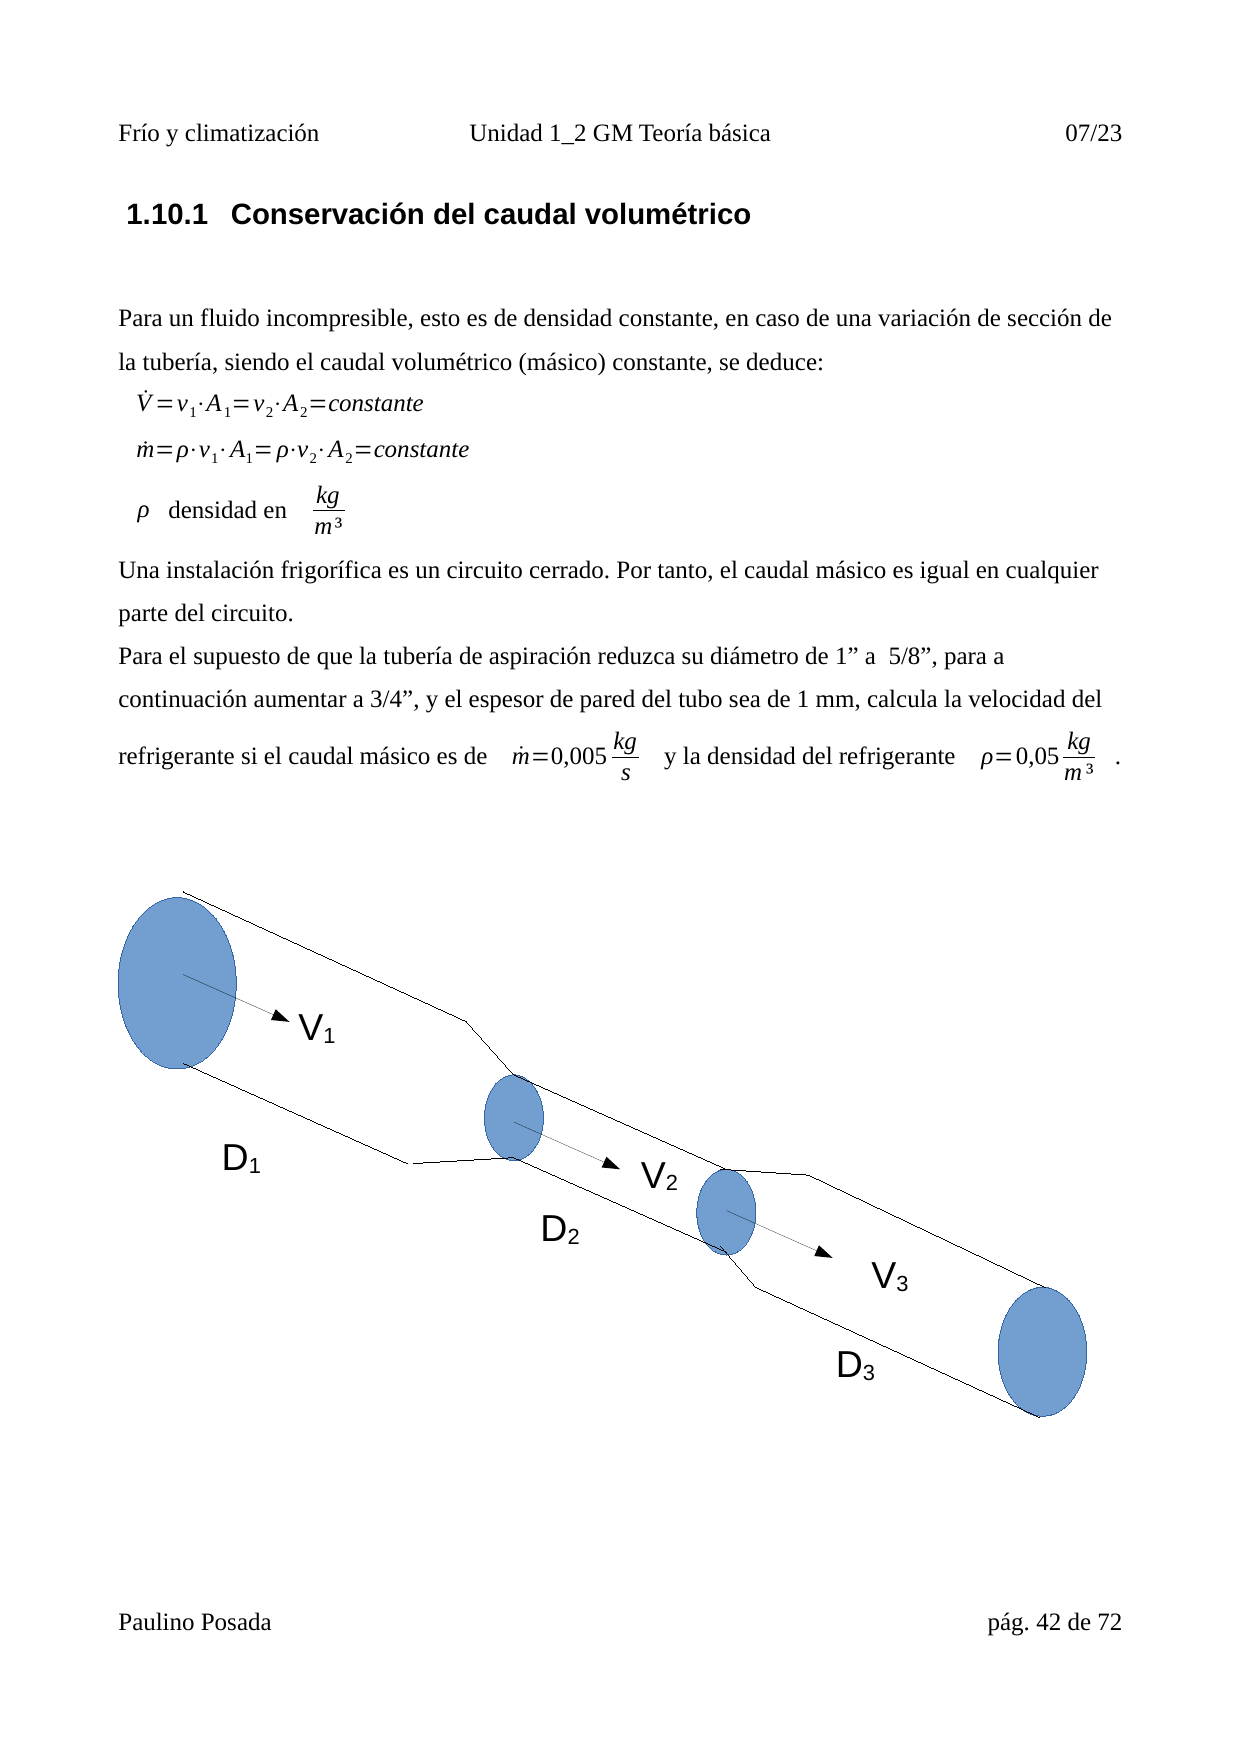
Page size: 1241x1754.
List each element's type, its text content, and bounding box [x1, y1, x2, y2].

subtitle Conservación del caudal volumétrico [118, 197, 1122, 231]
text Para el supuesto de que la tubería de aspiración reduzca su diámetro de 1” a 5/8”, para a continuación aumentar a 3/4”, y el espesor de pared del tubo sea de 1 mm, calcula la velocidad del refrigerante si el caudal másico es de y la densidad del refrigerante . [118, 641, 1122, 786]
text densidad en [118, 481, 1122, 540]
text Una instalación frigorífica es un circuito cerrado. Por tanto, el caudal másico es igual en cualquier parte del circuito. [118, 555, 1122, 627]
text Para un fluido incompresible, esto es de densidad constante, en caso de una variación de sección de la tubería, siendo el caudal volumétrico (másico) constante, se deduce: [118, 303, 1122, 375]
